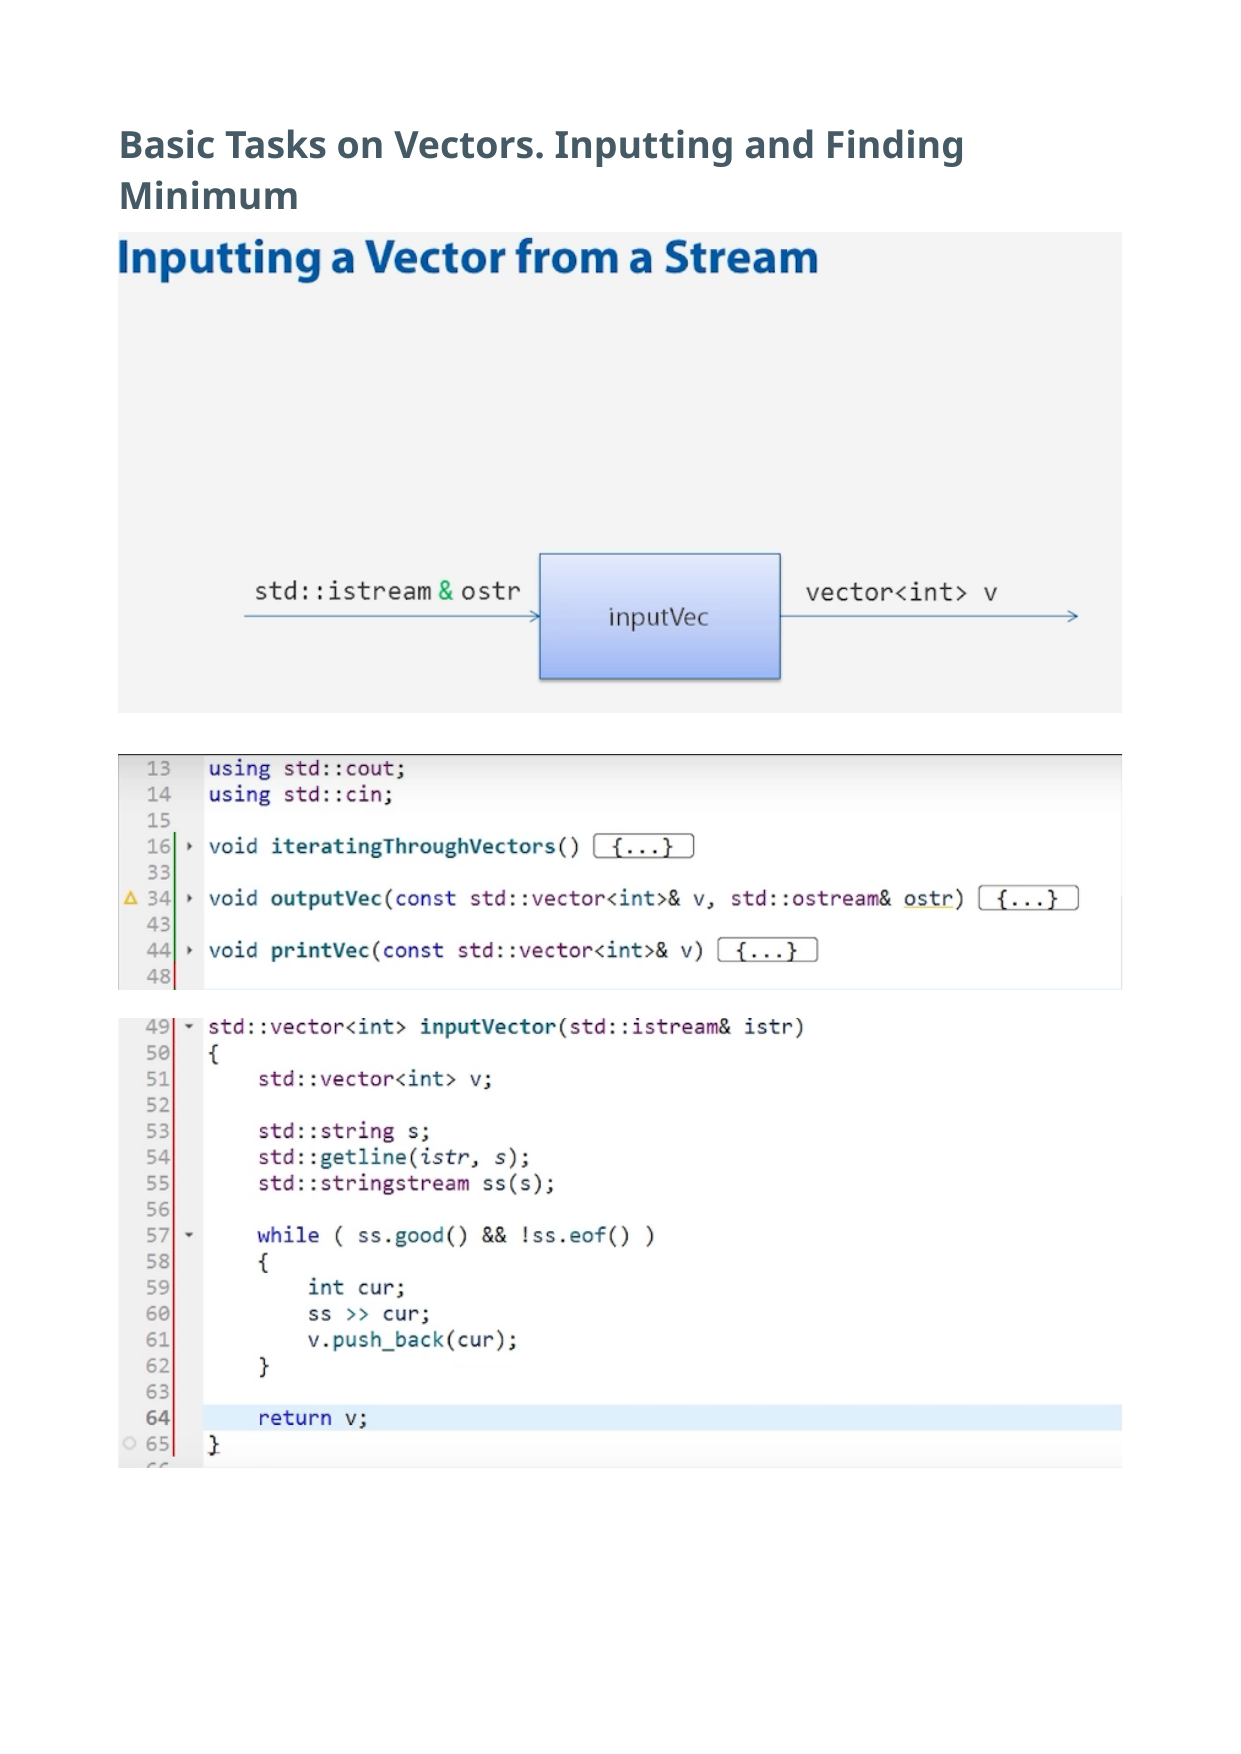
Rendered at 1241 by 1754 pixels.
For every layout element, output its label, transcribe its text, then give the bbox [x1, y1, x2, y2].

picture [118, 754, 1123, 990]
picture [118, 1018, 1123, 1468]
subtitle Basic Tasks on Vectors. Inputting and Finding Minimum [118, 118, 1122, 220]
picture [118, 232, 1123, 713]
